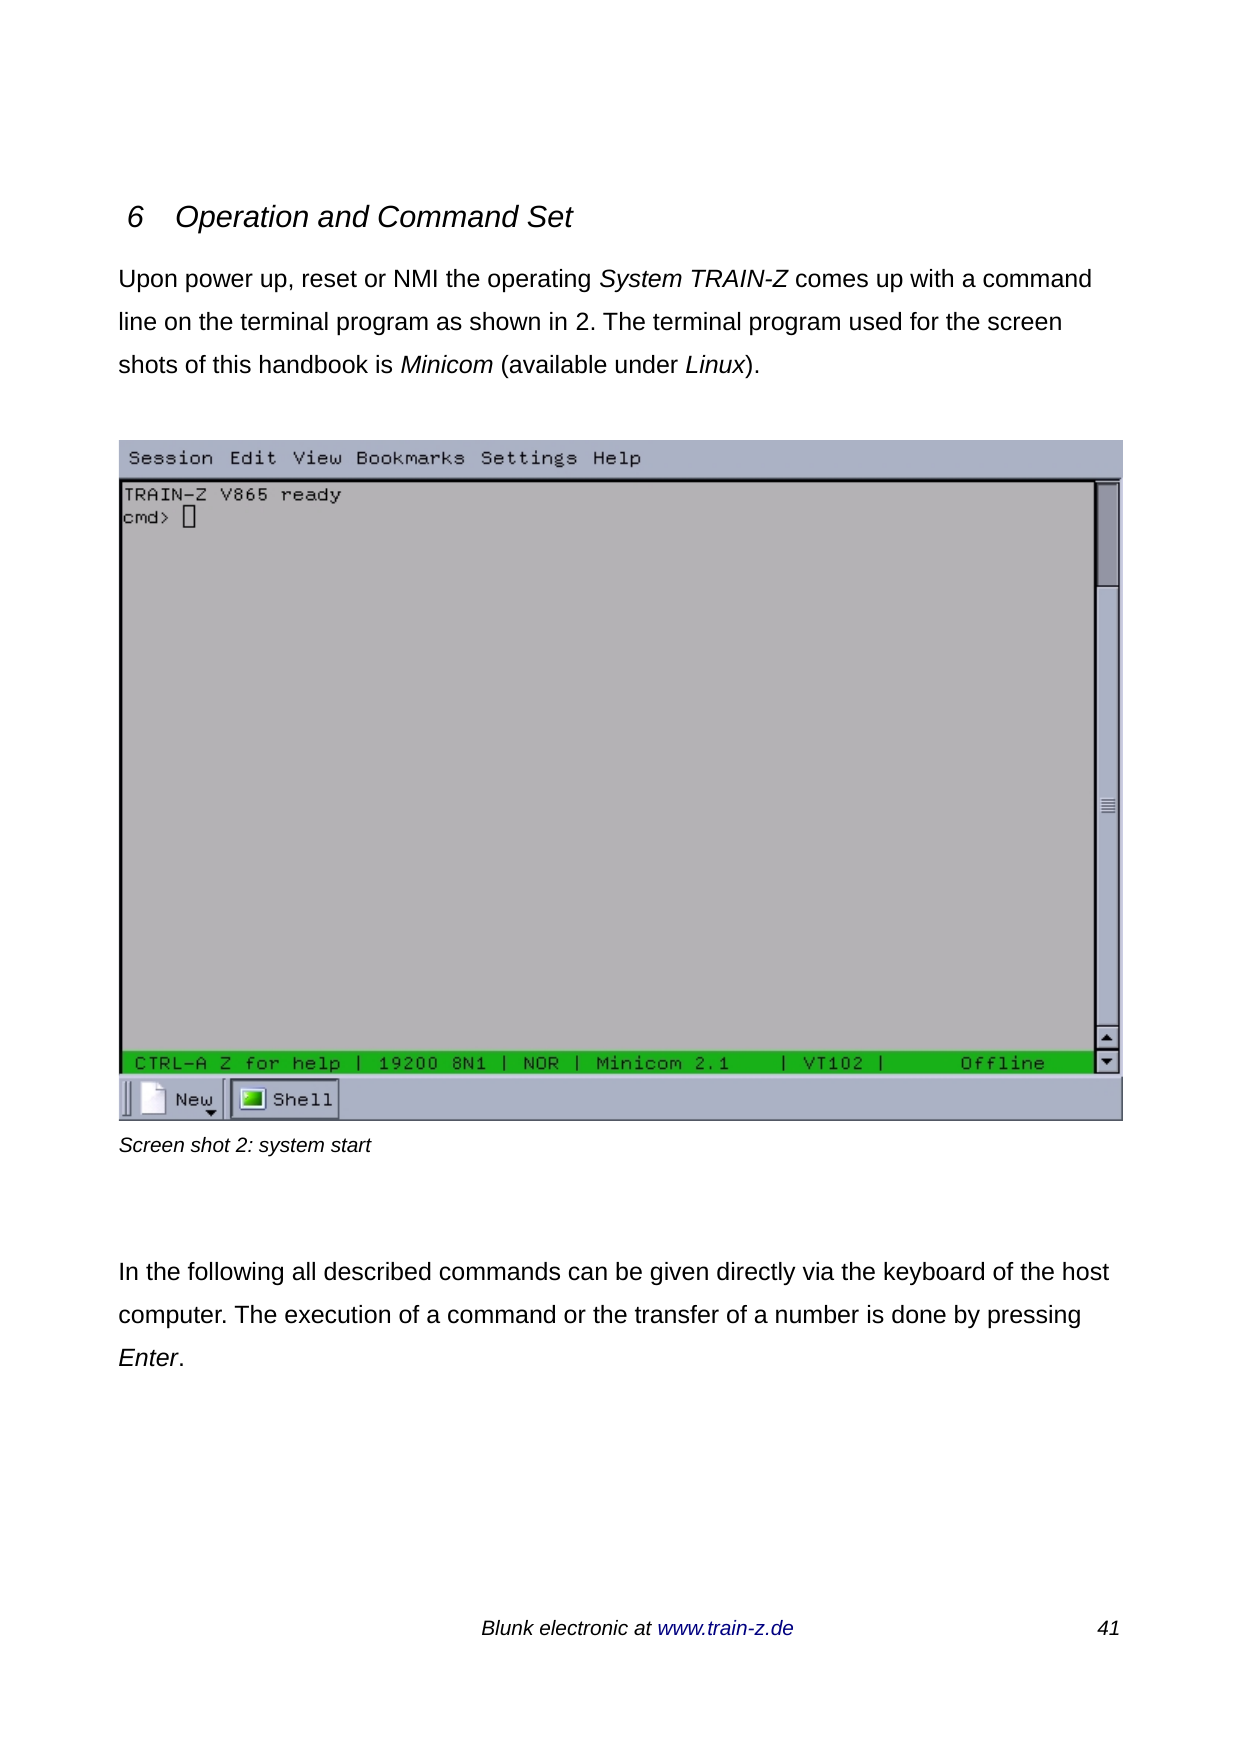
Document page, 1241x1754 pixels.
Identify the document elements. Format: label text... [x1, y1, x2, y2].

text Screen shot 2: system start [119, 1121, 1123, 1157]
subtitle Operation and Command Set [118, 199, 1122, 234]
text In the following all described commands can be given directly via the keyboard of the host computer. The execution of a command or the transfer of a number is done by pressing Enter. [118, 1256, 1122, 1371]
text Upon power up, reset or NMI the operating System TRAIN-Z comes up with a command line on the terminal program as shown in 2. The terminal program used for the screen shots of this handbook is Minicom (available under Linux). [118, 264, 1122, 379]
picture [118, 440, 1123, 1121]
